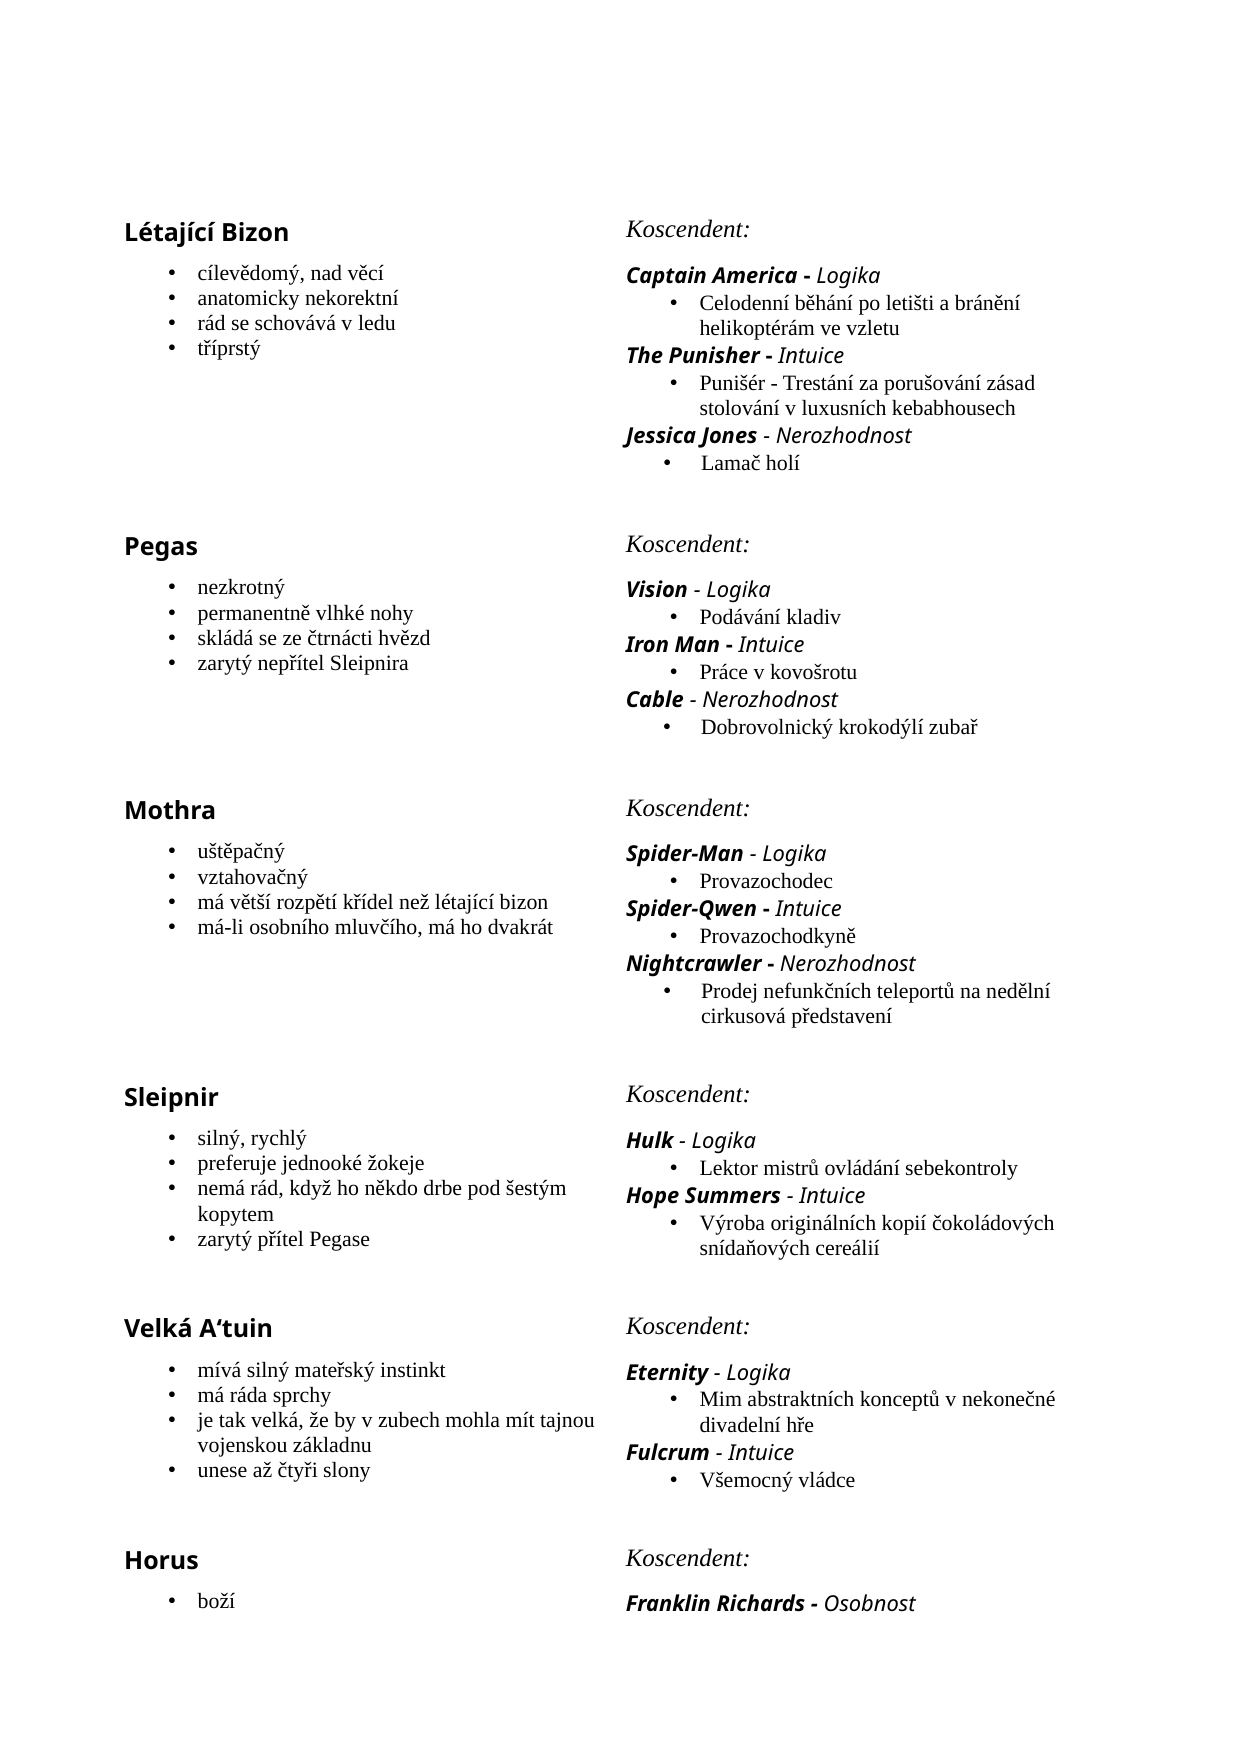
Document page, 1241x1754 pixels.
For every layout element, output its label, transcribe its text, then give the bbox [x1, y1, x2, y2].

table_header Létající Bizon [118, 209, 620, 254]
table_header Sleipnir [118, 1074, 620, 1119]
table_cell mívá silný mateřský instinkt má ráda sprchy je tak velká, že by v zubech mohla mít tajnou vojenskou základnu unese až čtyři slony [118, 1351, 620, 1497]
table_cell nezkrotný permanentně vlhké nohy skládá se ze čtrnácti hvězd zarytý nepřítel Sleipnira [118, 569, 620, 745]
table_header Koscendent: [620, 1537, 1122, 1582]
table_header Koscendent: [620, 787, 1122, 833]
table_header Vzduch – 8. sektor [118, 118, 1122, 164]
table_header Horus [118, 1537, 620, 1582]
table_cell Vision - Logika Podávání kladiv Iron Man - Intuice Práce v kovošrotu Cable - Nerozhodnost Dobrovolnický krokodýlí zubař [620, 569, 1122, 745]
table_header Koscendent: [620, 209, 1122, 254]
table_cell silný, rychlý preferuje jednooké žokeje nemá rád, když ho někdo drbe pod šestým kopytem zarytý přítel Pegase [118, 1119, 620, 1266]
table_header Koscendent: [620, 523, 1122, 568]
table_header Koscendent: [620, 1074, 1122, 1119]
table_cell Captain America - Logika Celodenní běhání po letišti a bránění helikoptérám ve vzletu The Punisher - Intuice Punišér - Trestání za porušování zásad stolování v luxusních kebabhousech Jessica Jones - Nerozhodnost Lamač holí [620, 254, 1122, 481]
table_header Pegas [118, 523, 620, 568]
table_cell Spider-Man - Logika Provazochodec Spider-Qwen - Intuice Provazochodkyně Nightcrawler - Nerozhodnost Prodej nefunkčních teleportů na nedělní cirkusová představení [620, 833, 1122, 1034]
table_cell Hulk - Logika Lektor mistrů ovládání sebekontroly Hope Summers - Intuice Výroba originálních kopií čokoládových snídaňových cereálií [620, 1119, 1122, 1266]
table_header Mothra [118, 787, 620, 833]
table_cell cílevědomý, nad věcí anatomicky nekorektní rád se schovává v ledu tříprstý [118, 254, 620, 481]
table_cell Eternity - Logika Mim abstraktních konceptů v nekonečné divadelní hře Fulcrum - Intuice Všemocný vládce [620, 1351, 1122, 1497]
table_cell Franklin Richards - Osobnost Výroba pokažených hvězdokup chlapecké velikosti [620, 1583, 1122, 1624]
table_cell uštěpačný vztahovačný má větší rozpětí křídel než létající bizon má-li osobního mluvčího, má ho dvakrát [118, 833, 620, 1034]
table_cell boží neumí zavřít zobák bývá nakreslen z profilu vyhýbá se neutrálním planetám z důvodů osobní image [118, 1583, 620, 1624]
table_header Velká A‘tuin [118, 1305, 620, 1351]
table_header Koscendent: [620, 1305, 1122, 1351]
